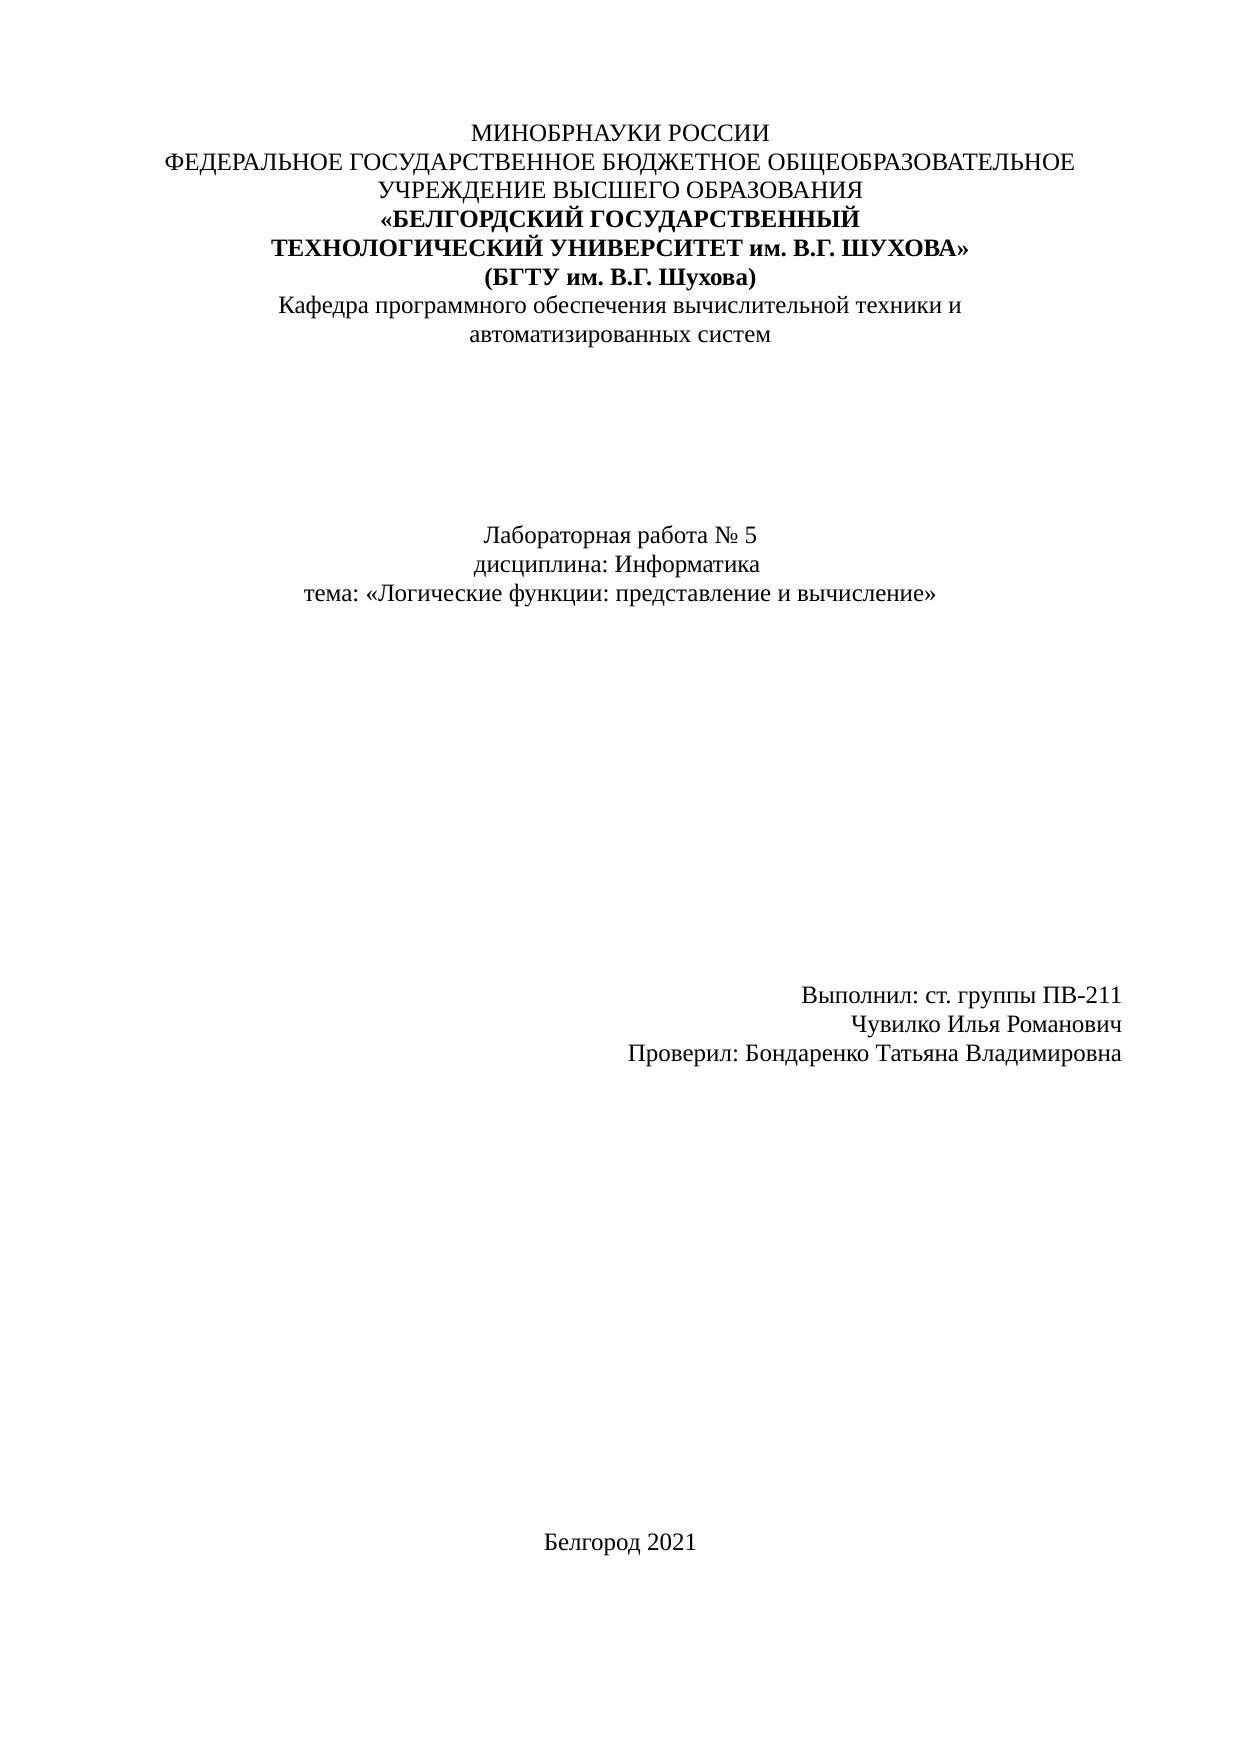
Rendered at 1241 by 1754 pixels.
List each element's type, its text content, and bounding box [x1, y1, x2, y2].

text Белгород 2021 [118, 1527, 1122, 1556]
text Кафедра программного обеспечения вычислительной техники и автоматизированных систем [118, 291, 1122, 348]
text МИНОБРНАУКИ РОССИИ ФЕДЕРАЛЬНОЕ ГОСУДАРСТВЕННОЕ БЮДЖЕТНОЕ ОБЩЕОБРАЗОВАТЕЛЬНОЕ УЧРЕЖДЕНИЕ ВЫСШЕГО ОБРАЗОВАНИЯ [118, 118, 1122, 204]
text Чувилко Илья Романович Проверил: Бондаренко Татьяна Владимировна [118, 1009, 1122, 1067]
text «БЕЛГОРДСКИЙ ГОСУДАРСТВЕННЫЙ ТЕХНОЛОГИЧЕСКИЙ УНИВЕРСИТЕТ им. В.Г. ШУХОВА» (БГТУ им. В.Г. Шухова) [118, 204, 1122, 291]
text Лабораторная работа № 5 дисциплина: Информатика тема: «Логические функции: представление и вычисление» [118, 521, 1122, 607]
text Выполнил: ст. группы ПВ-211 [118, 981, 1122, 1009]
